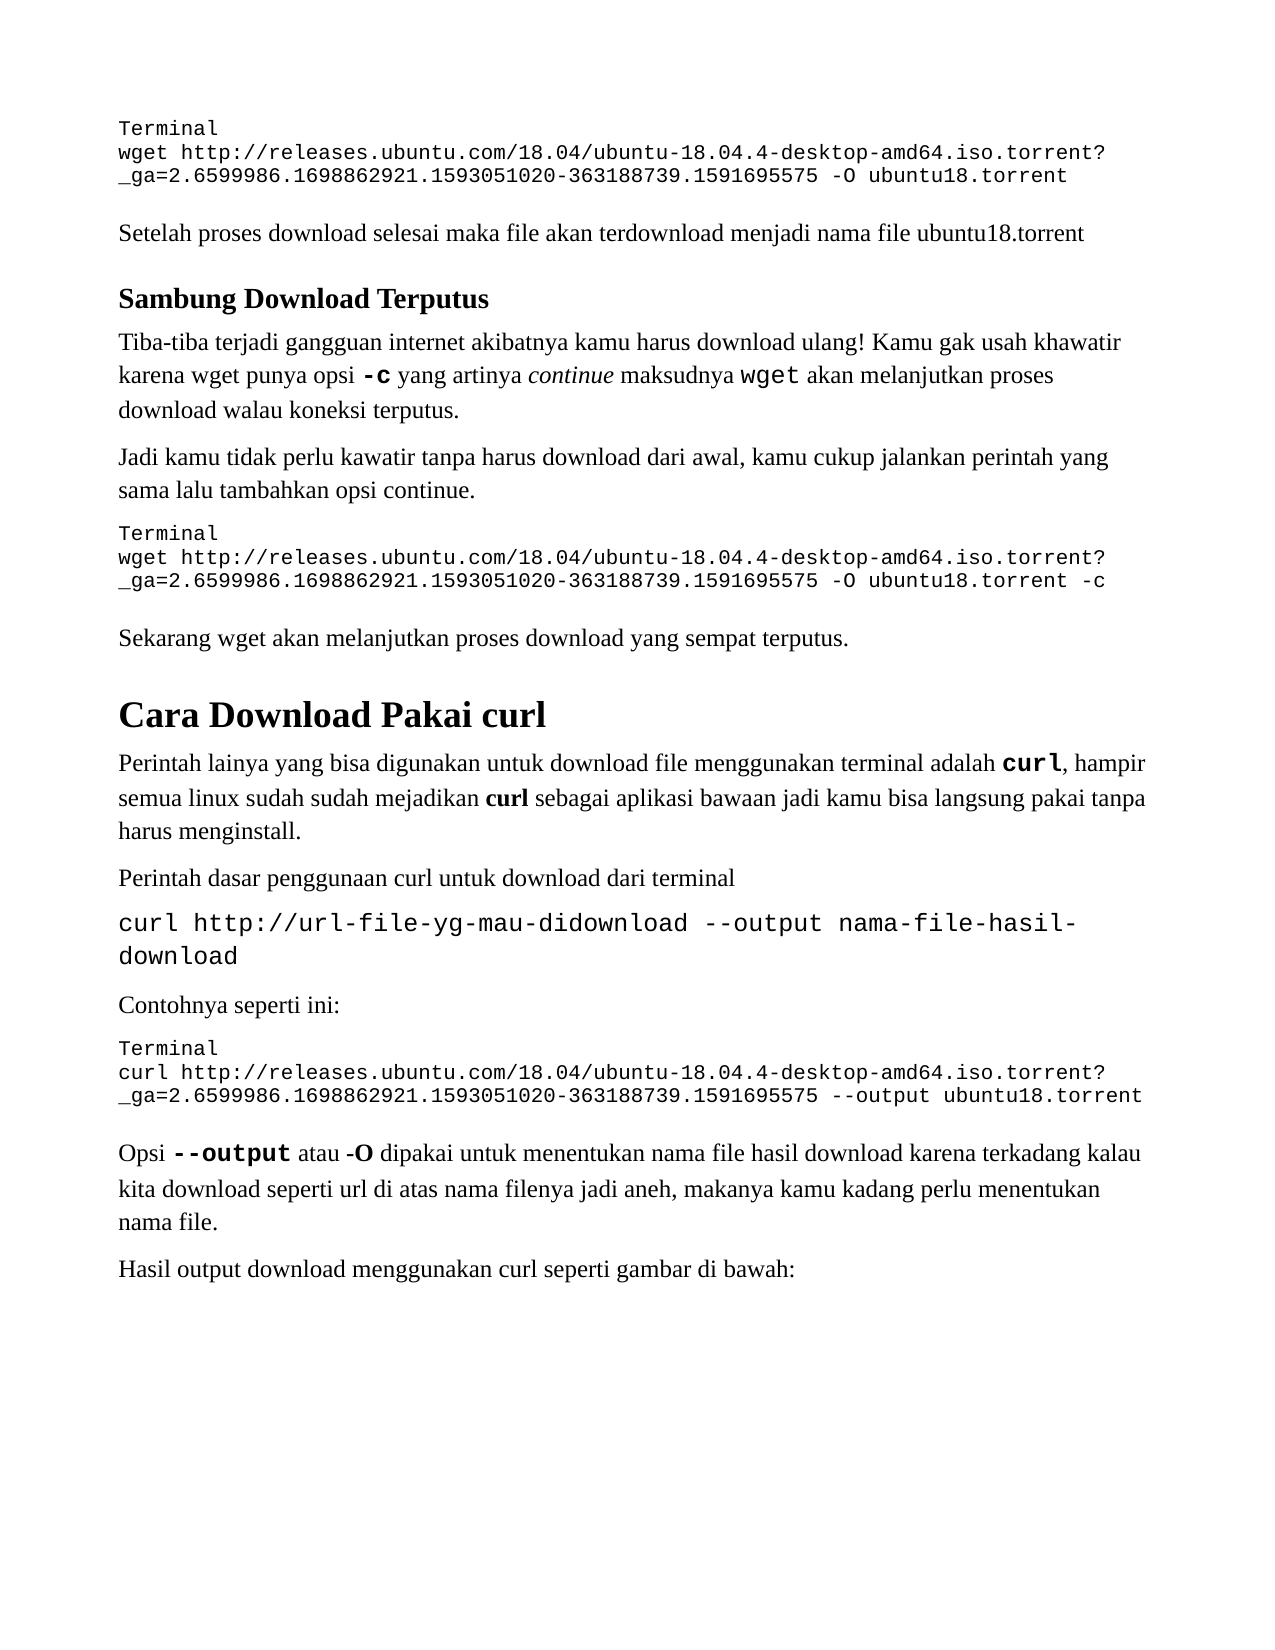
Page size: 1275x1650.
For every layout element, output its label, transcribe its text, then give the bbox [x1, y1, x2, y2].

text curl http://url-file-yg-mau-didownload --output nama-file-hasil-download [118, 911, 1157, 972]
text Terminal [118, 523, 1157, 547]
subtitle Sambung Download Terputus [118, 281, 1157, 314]
text Contohnya seperti ini: [118, 991, 1157, 1019]
subtitle Cara Download Pakai curl [118, 692, 1157, 735]
text Terminal [118, 1038, 1157, 1062]
text Opsi --output atau -O dipakai untuk menentukan nama file hasil download karena terkadang kalau kita download seperti url di atas nama filenya jadi aneh, makanya kamu kadang perlu menentukan nama file. [118, 1138, 1157, 1235]
text Terminal [118, 118, 1157, 142]
text Sekarang wget akan melanjutkan proses download yang sempat terputus. [118, 623, 1157, 652]
text Perintah lainya yang bisa digunakan untuk download file menggunakan terminal adalah curl, hampir semua linux sudah sudah mejadikan curl sebagai aplikasi bawaan jadi kamu bisa langsung pakai tanpa harus menginstall. [118, 748, 1157, 844]
text wget http://releases.ubuntu.com/18.04/ubuntu-18.04.4-desktop-amd64.iso.torrent?_ga=2.6599986.1698862921.1593051020-363188739.1591695575 -O ubuntu18.torrent [118, 142, 1157, 189]
text Setelah proses download selesai maka file akan terdownload menjadi nama file ubuntu18.torrent [118, 218, 1157, 247]
text Perintah dasar penggunaan curl untuk download dari terminal [118, 863, 1157, 892]
text Hasil output download menggunakan curl seperti gambar di bawah: [118, 1254, 1157, 1283]
text Jadi kamu tidak perlu kawatir tanpa harus download dari awal, kamu cukup jalankan perintah yang sama lalu tambahkan opsi continue. [118, 442, 1157, 504]
text curl http://releases.ubuntu.com/18.04/ubuntu-18.04.4-desktop-amd64.iso.torrent?_ga=2.6599986.1698862921.1593051020-363188739.1591695575 --output ubuntu18.torrent [118, 1062, 1157, 1109]
text Tiba-tiba terjadi gangguan internet akibatnya kamu harus download ulang! Kamu gak usah khawatir karena wget punya opsi -c yang artinya continue maksudnya wget akan melanjutkan proses download walau koneksi terputus. [118, 327, 1157, 424]
text wget http://releases.ubuntu.com/18.04/ubuntu-18.04.4-desktop-amd64.iso.torrent?_ga=2.6599986.1698862921.1593051020-363188739.1591695575 -O ubuntu18.torrent -c [118, 547, 1157, 594]
